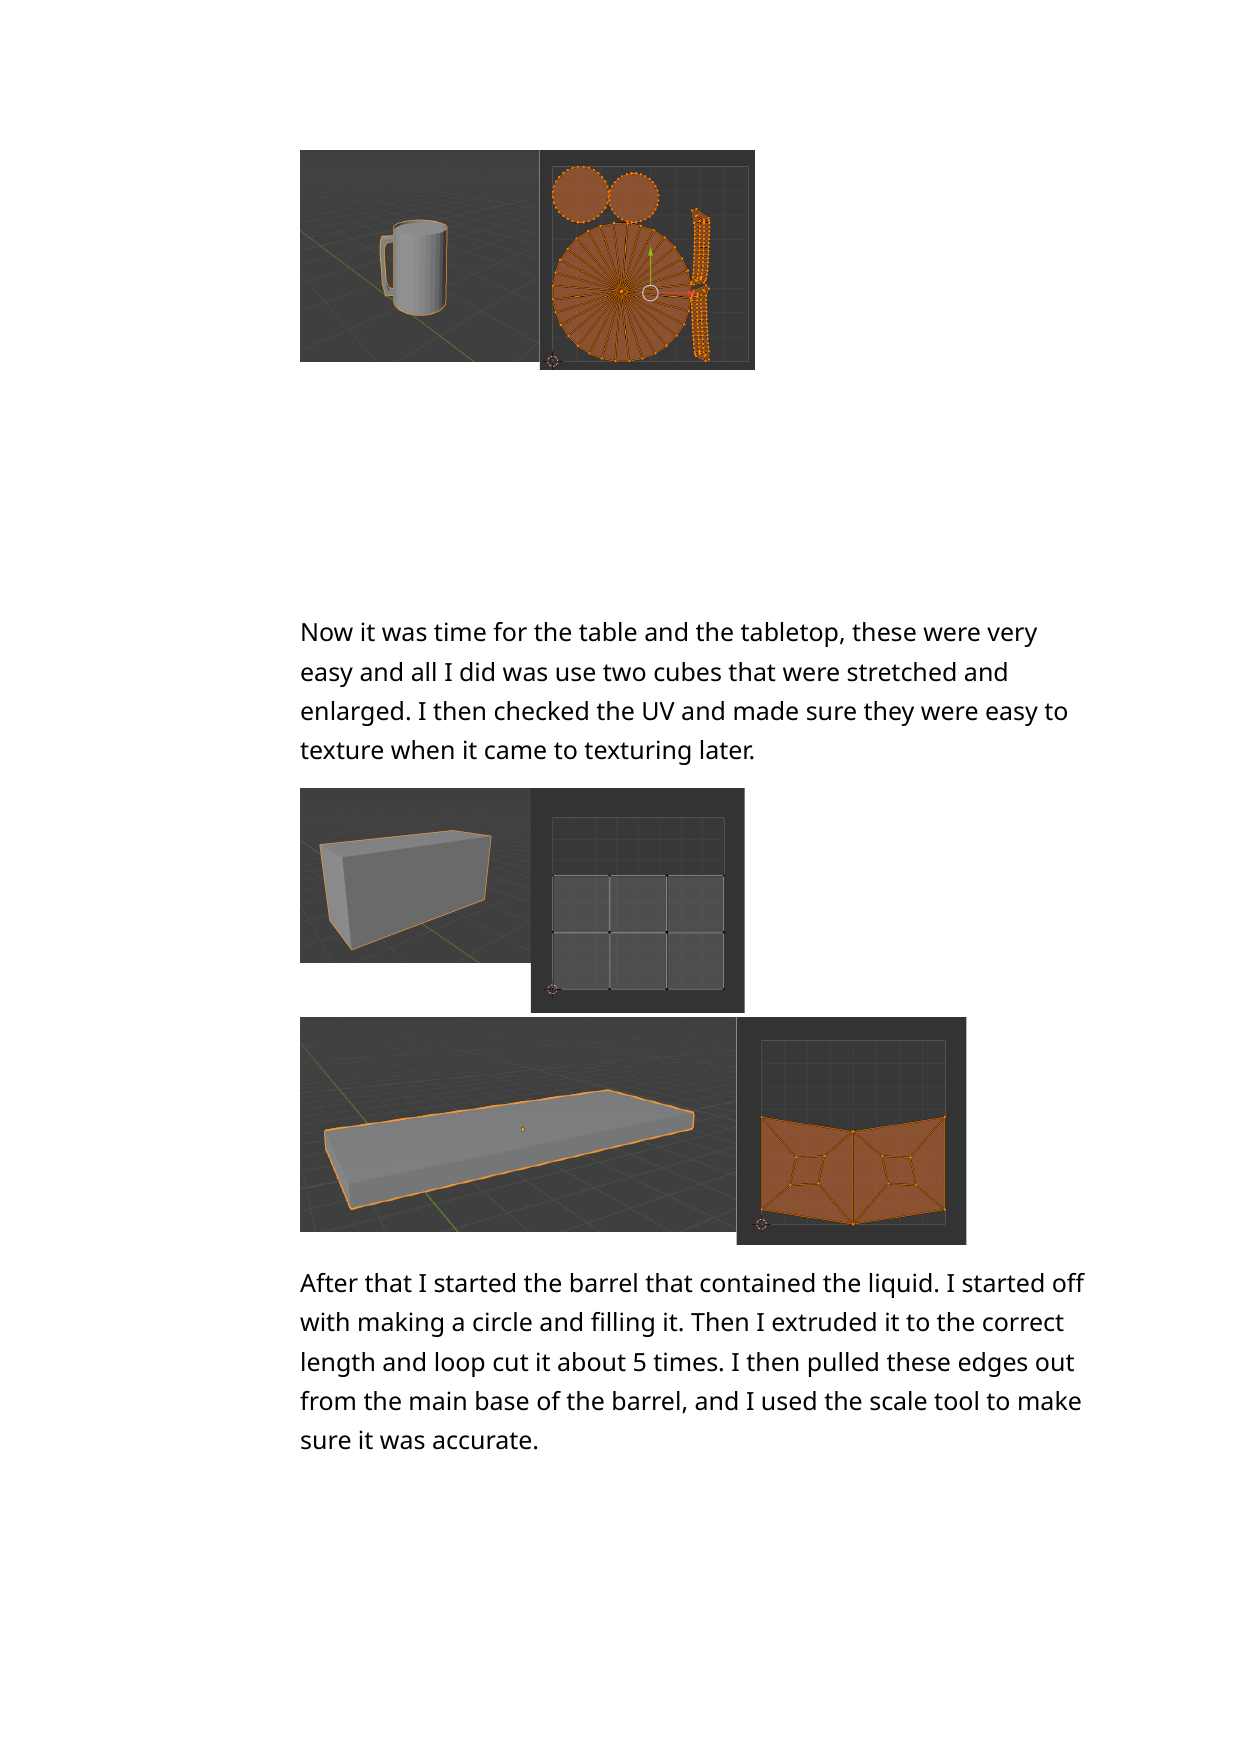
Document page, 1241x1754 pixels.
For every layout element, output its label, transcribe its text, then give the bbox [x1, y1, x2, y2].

text After that I started the barrel that contained the liquid. I started off with making a circle and filling it. Then I extruded it to the correct length and loop cut it about 5 times. I then pulled these edges out from the main base of the barrel, and I used the scale tool to make sure it was accurate. [300, 1266, 1090, 1457]
text Now it was time for the table and the tabletop, these were very easy and all I did was use two cubes that were stretched and enlarged. I then checked the UV and made sure they were easy to texture when it came to texturing later. [300, 615, 1090, 767]
